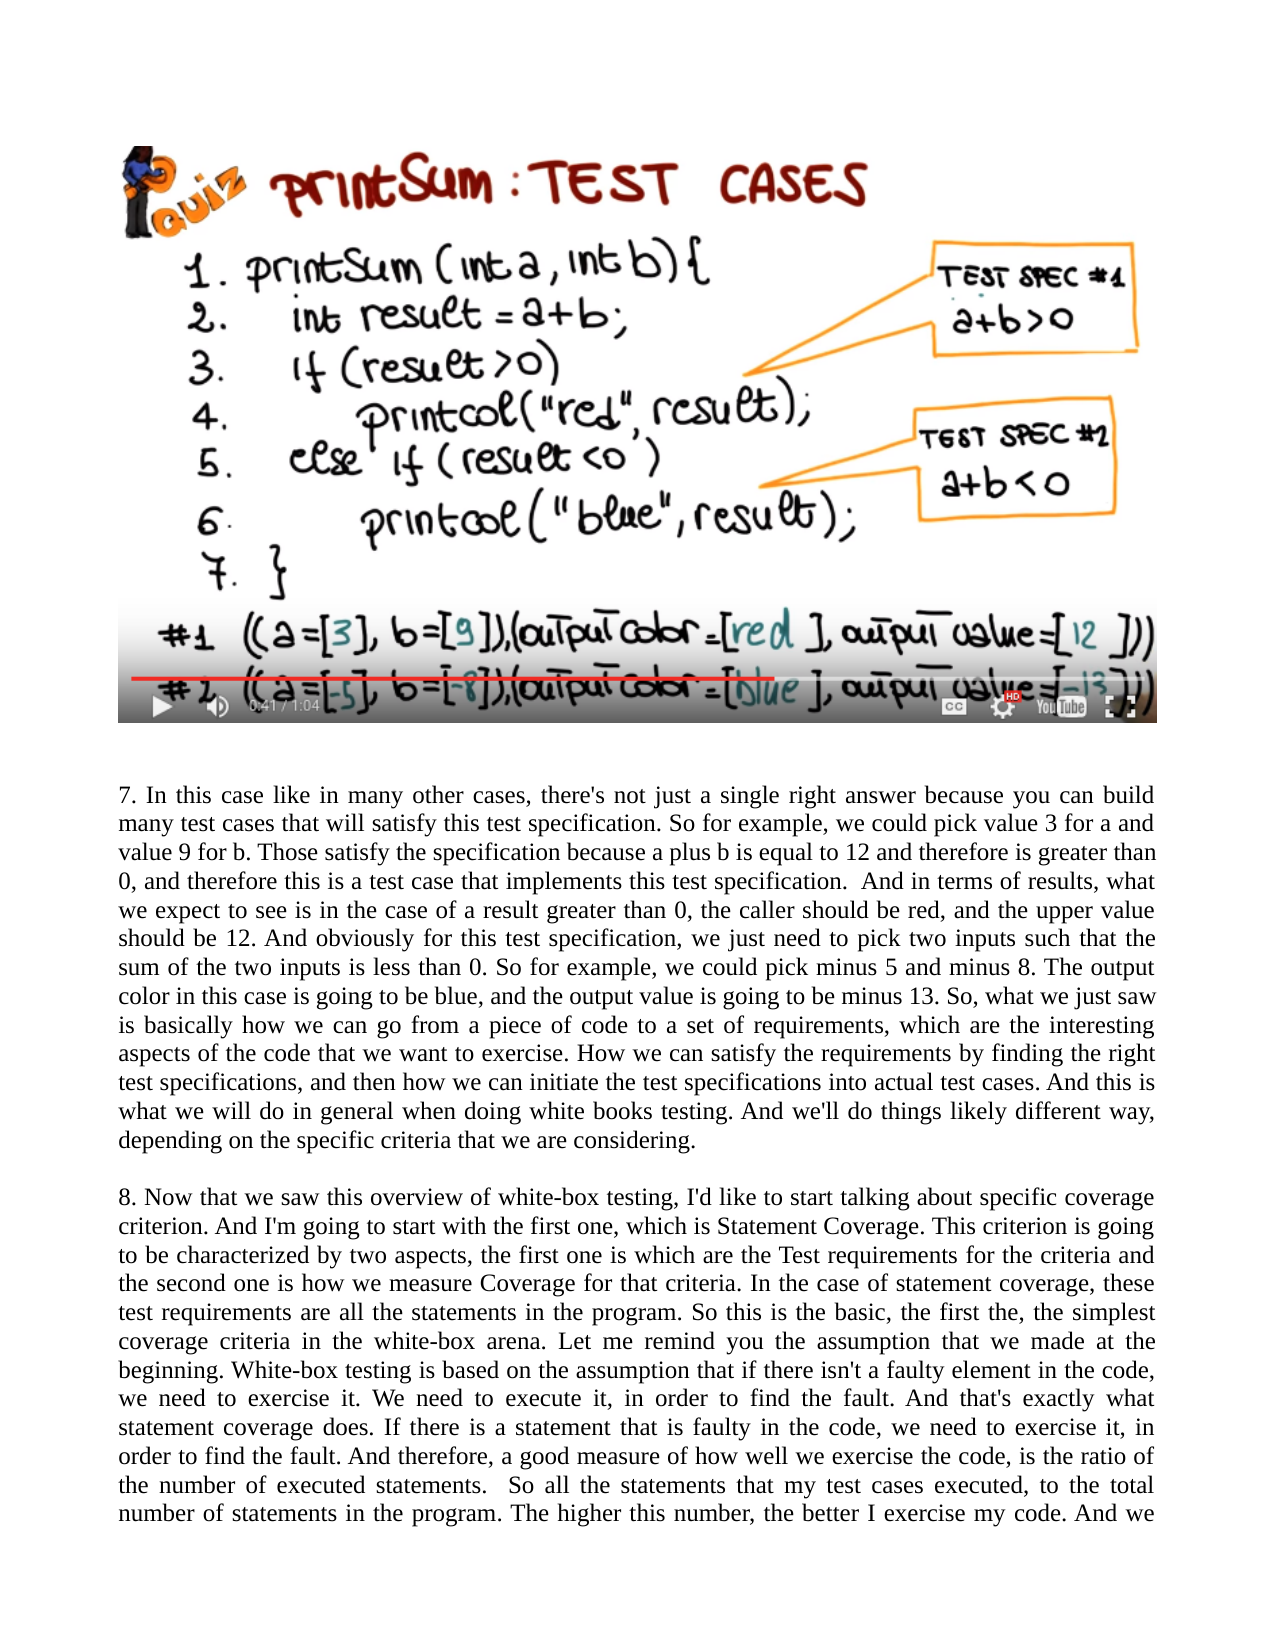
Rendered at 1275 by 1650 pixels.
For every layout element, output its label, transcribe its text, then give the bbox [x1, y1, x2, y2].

picture [118, 146, 1157, 723]
text 8. Now that we saw this overview of white-box testing, I'd like to start talking about specific coverage criterion. And I'm going to start with the first one, which is Statement Coverage. This criterion is going to be characterized by two aspects, the first one is which are the Test requirements for the criteria and the second one is how we measure Coverage for that criteria. In the case of statement coverage, these test requirements are all the statements in the program. So this is the basic, the first the, the simplest coverage criteria in the white-box arena. Let me remind you the assumption that we made at the beginning. White-box testing is based on the assumption that if there isn't a faulty element in the code, we need to exercise it. We need to execute it, in order to find the fault. And that's exactly what statement coverage does. If there is a statement that is faulty in the code, we need to exercise it, in order to find the fault. And therefore, a good measure of how well we exercise the code, is the ratio of the number of executed statements. So all the statements that my test cases executed, to the total number of statements in the program. The higher this number, the better I exercise my code. And we [118, 1182, 1157, 1527]
text 7. In this case like in many other cases, there's not just a single right answer because you can build many test cases that will satisfy this test specification. So for example, we could pick value 3 for a and value 9 for b. Those satisfy the specification because a plus b is equal to 12 and therefore is greater than 0, and therefore this is a test case that implements this test specification. And in terms of results, what we expect to see is in the case of a result greater than 0, the caller should be red, and the upper value should be 12. And obviously for this test specification, we just need to pick two inputs such that the sum of the two inputs is less than 0. So for example, we could pick minus 5 and minus 8. The output color in this case is going to be blue, and the output value is going to be minus 13. So, what we just saw is basically how we can go from a piece of code to a set of requirements, which are the interesting aspects of the code that we want to exercise. How we can satisfy the requirements by finding the right test specifications, and then how we can initiate the test specifications into actual test cases. And this is what we will do in general when doing white books testing. And we'll do things likely different way, depending on the specific criteria that we are considering. [118, 780, 1157, 1153]
